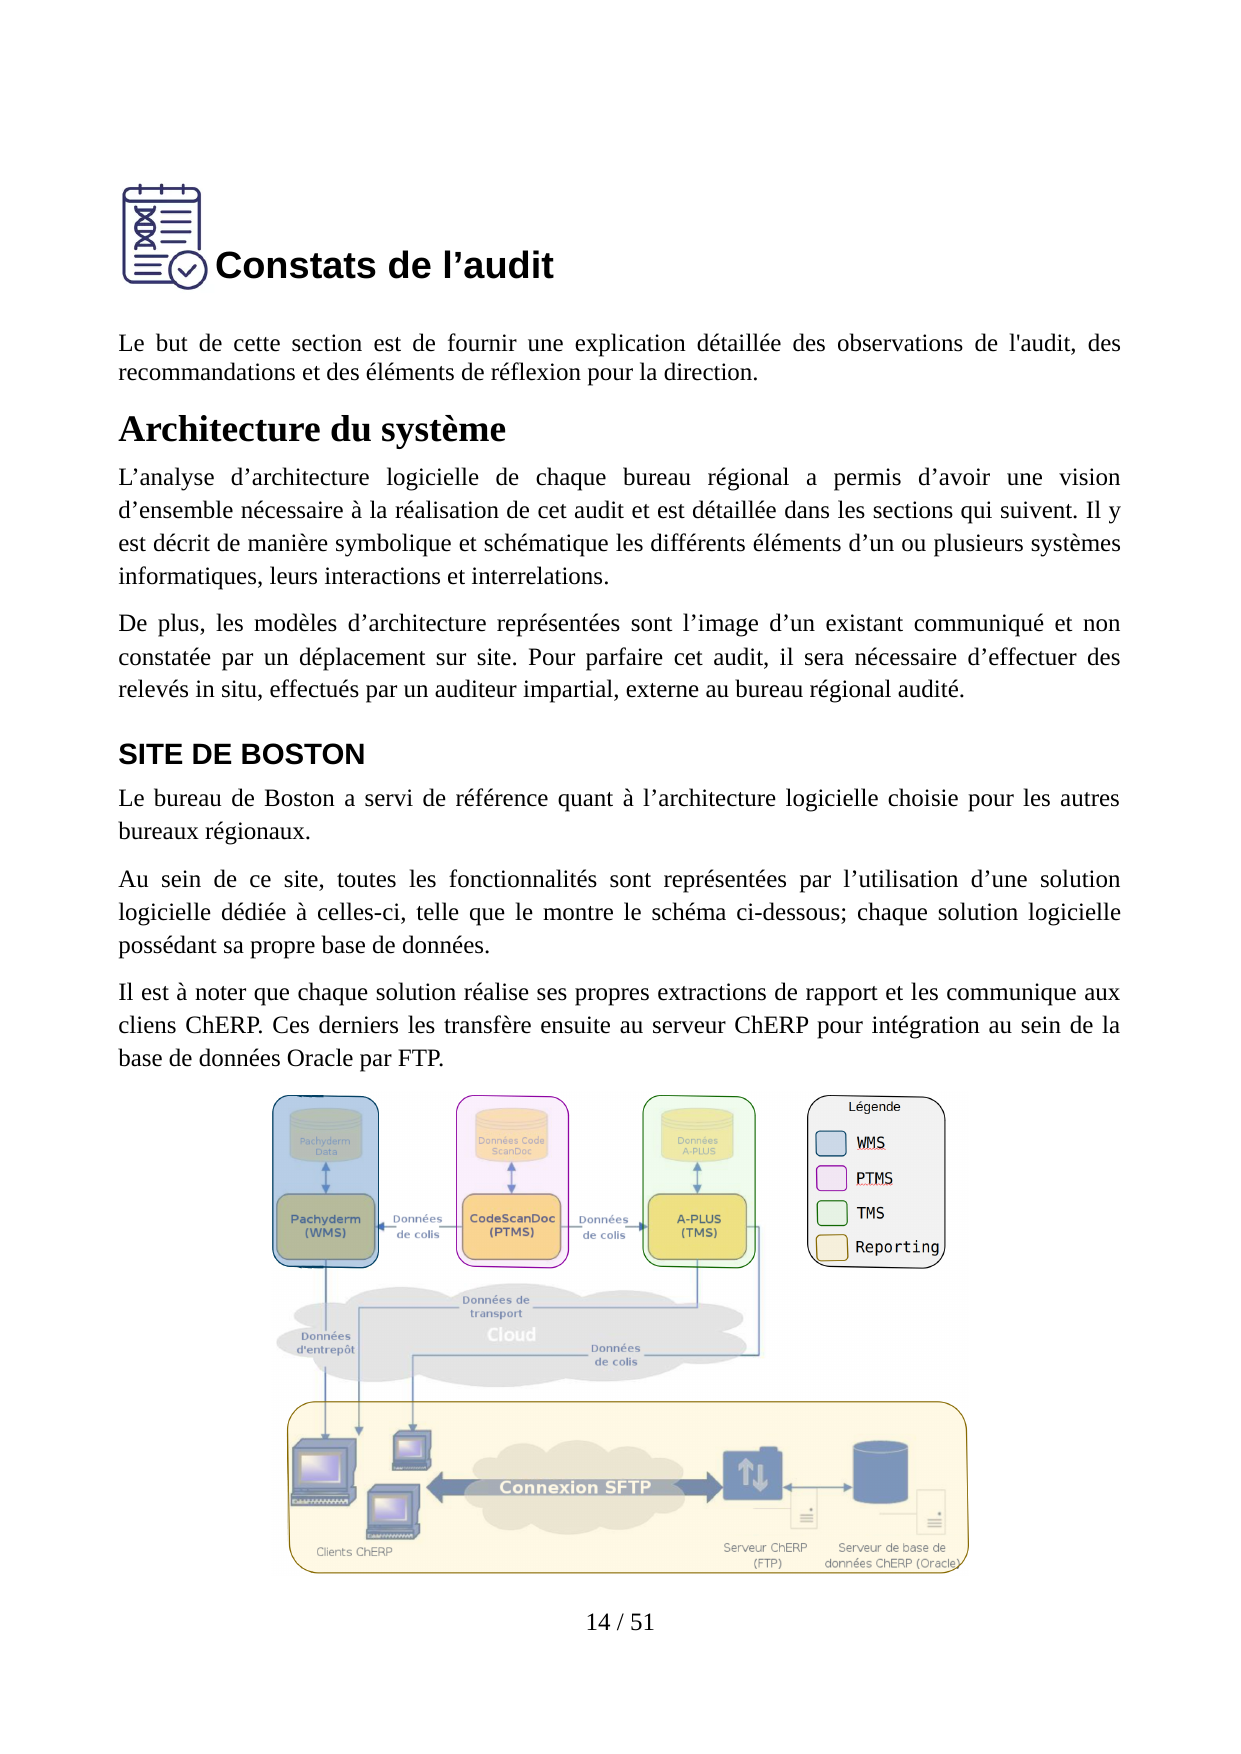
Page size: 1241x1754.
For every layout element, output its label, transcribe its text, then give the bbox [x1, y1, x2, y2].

subtitle Constats de l’audit [215, 243, 1122, 287]
subtitle Architecture du système [118, 406, 1122, 449]
text Le bureau de Boston a servi de référence quant à l’architecture logicielle choisie pour les autres bureaux régionaux. [118, 783, 1122, 845]
subtitle SITE DE BOSTON [118, 737, 1122, 771]
text L’analyse d’architecture logicielle de chaque bureau régional a permis d’avoir une vision d’ensemble nécessaire à la réalisation de cet audit et est détaillée dans les sections qui suivent. Il y est décrit de manière symbolique et schématique les différents éléments d’un ou plusieurs systèmes informatiques, leurs interactions et interrelations. [118, 462, 1122, 590]
text Il est à noter que chaque solution réalise ses propres extractions de rapport et les communique aux cliens ChERP. Ces derniers les transfère ensuite au serveur ChERP pour intégration au sein de la base de données Oracle par FTP. [118, 977, 1122, 1072]
text Au sein de ce site, toutes les fonctionnalités sont représentées par l’utilisation d’une solution logicielle dédiée à celles-ci, telle que le montre le schéma ci-dessous; chaque solution logicielle possédant sa propre base de données. [118, 864, 1122, 958]
picture [114, 177, 215, 294]
text Le but de cette section est de fournir une explication détaillée des observations de l'audit, des recommandations et des éléments de réflexion pour la direction. [118, 328, 1122, 385]
picture [271, 1091, 969, 1576]
text De plus, les modèles d’architecture représentées sont l’image d’un existant communiqué et non constatée par un déplacement sur site. Pour parfaire cet audit, il sera nécessaire d’effectuer des relevés in situ, effectués par un auditeur impartial, externe au bureau régional audité. [118, 608, 1122, 703]
